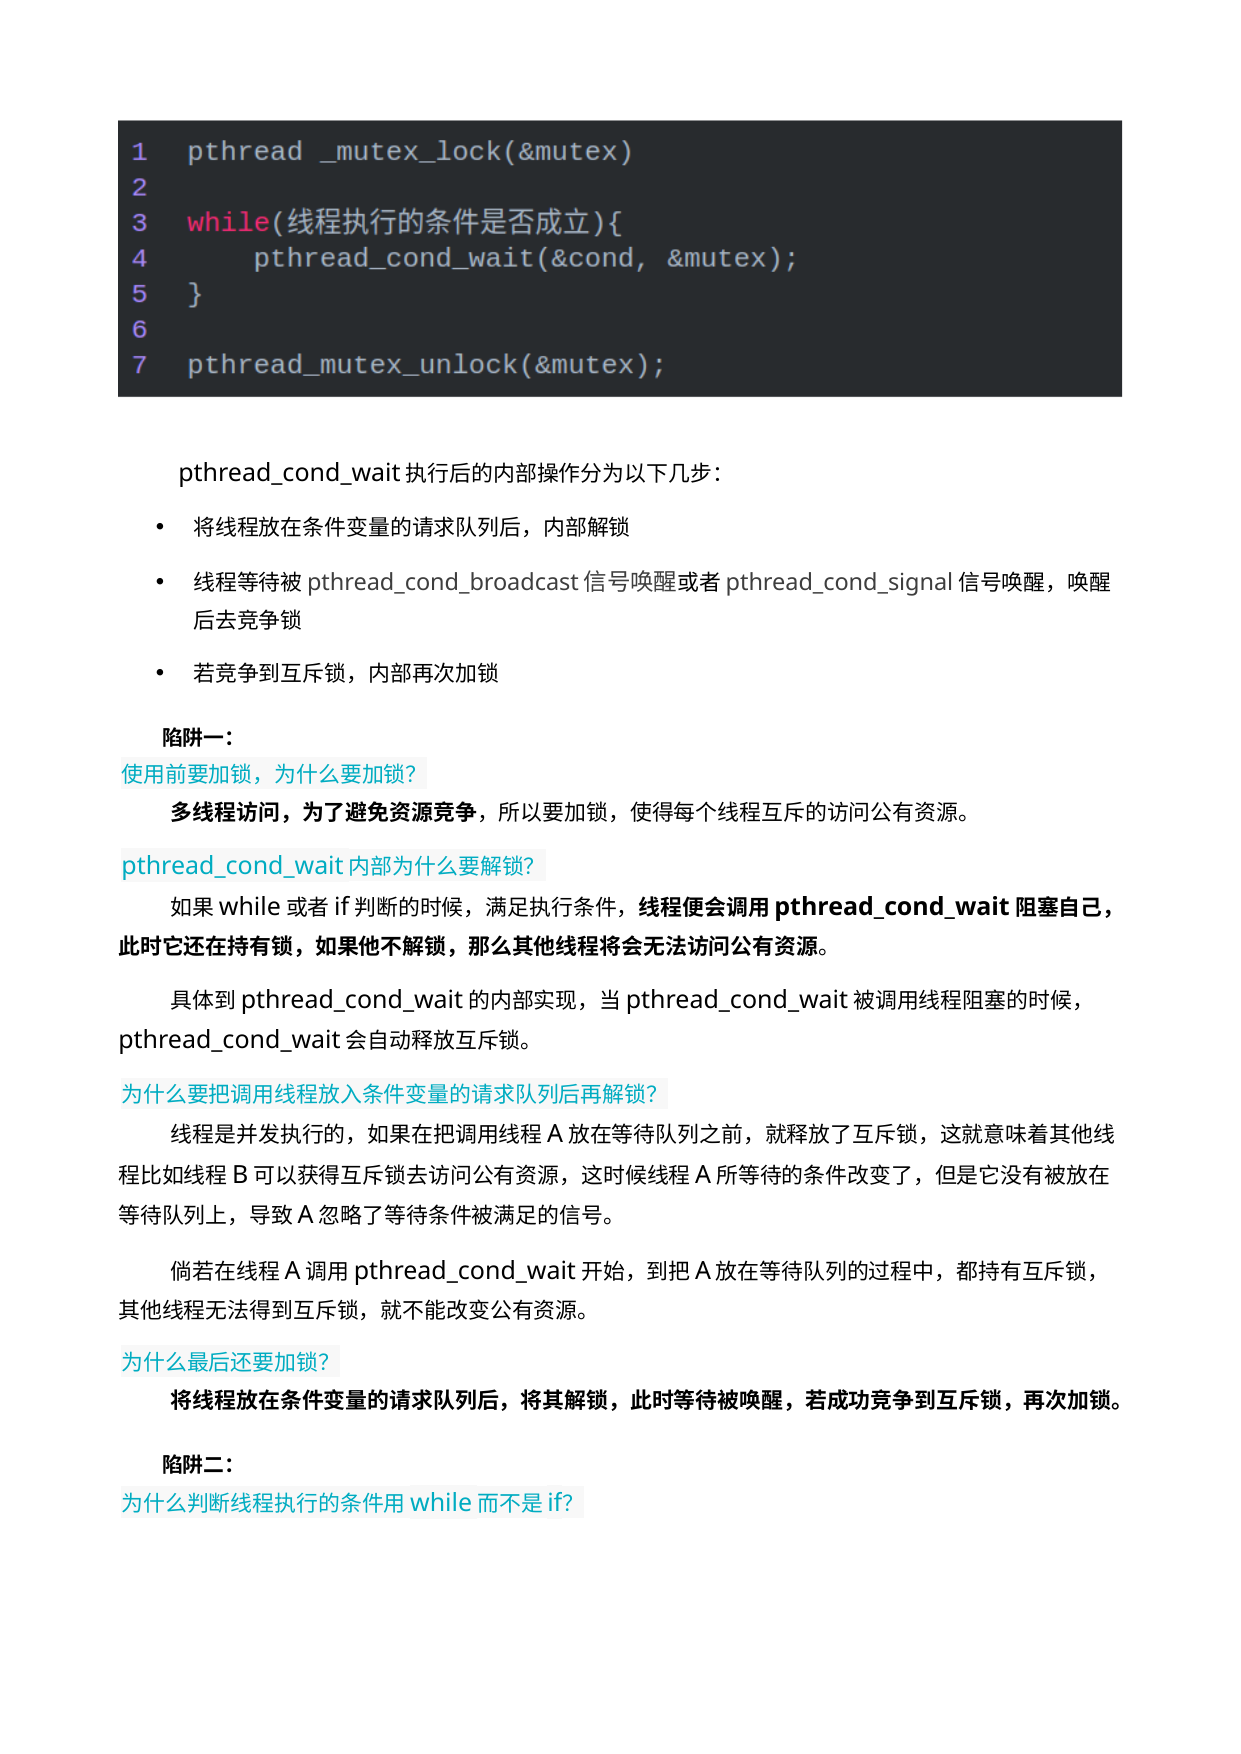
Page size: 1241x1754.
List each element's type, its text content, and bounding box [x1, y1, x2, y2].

text 为什么最后还要加锁？ [121, 1345, 1119, 1377]
text 将线程放在条件变量的请求队列后，将其解锁，此时等待被唤醒，若成功竞争到互斥锁，再次加锁。 [118, 1383, 1122, 1415]
text pthread_cond_wait执行后的内部操作分为以下几步： [118, 455, 1122, 489]
text 线程是并发执行的，如果在把调用线程A放在等待队列之前，就释放了互斥锁，这就意味着其他线程比如线程B可以获得互斥锁去访问公有资源，这时候线程A所等待的条件改变了，但是它没有被放在等待队列上，导致A忽略了等待条件被满足的信号。 [118, 1115, 1122, 1231]
text 倘若在线程A调用pthread_cond_wait开始，到把A放在等待队列的过程中，都持有互斥锁，其他线程无法得到互斥锁，就不能改变公有资源。 [118, 1252, 1122, 1324]
picture [118, 118, 1123, 401]
text pthread_cond_wait内部为什么要解锁？ [121, 848, 1119, 882]
text 具体到pthread_cond_wait的内部实现，当pthread_cond_wait被调用线程阻塞的时候，pthread_cond_wait会自动释放互斥锁。 [118, 981, 1122, 1056]
list 将线程放在条件变量的请求队列后，内部解锁 [156, 510, 1122, 542]
text 使用前要加锁，为什么要加锁？ [121, 757, 1119, 789]
list 线程等待被pthread_cond_broadcast信号唤醒或者pthread_cond_signal信号唤醒，唤醒后去竞争锁 [156, 563, 1122, 635]
subtitle 陷阱二： [162, 1448, 1122, 1478]
text 如果while或者if判断的时候，满足执行条件，线程便会调用pthread_cond_wait阻塞自己，此时它还在持有锁，如果他不解锁，那么其他线程将会无法访问公有资源。 [118, 888, 1122, 960]
text 为什么要把调用线程放入条件变量的请求队列后再解锁？ [121, 1077, 1119, 1109]
subtitle 陷阱一： [162, 721, 1122, 751]
list 若竞争到互斥锁，内部再次加锁 [156, 656, 1122, 687]
text 为什么判断线程执行的条件用while而不是if？ [121, 1485, 1119, 1519]
text 多线程访问，为了避免资源竞争，所以要加锁，使得每个线程互斥的访问公有资源。 [118, 795, 1122, 827]
